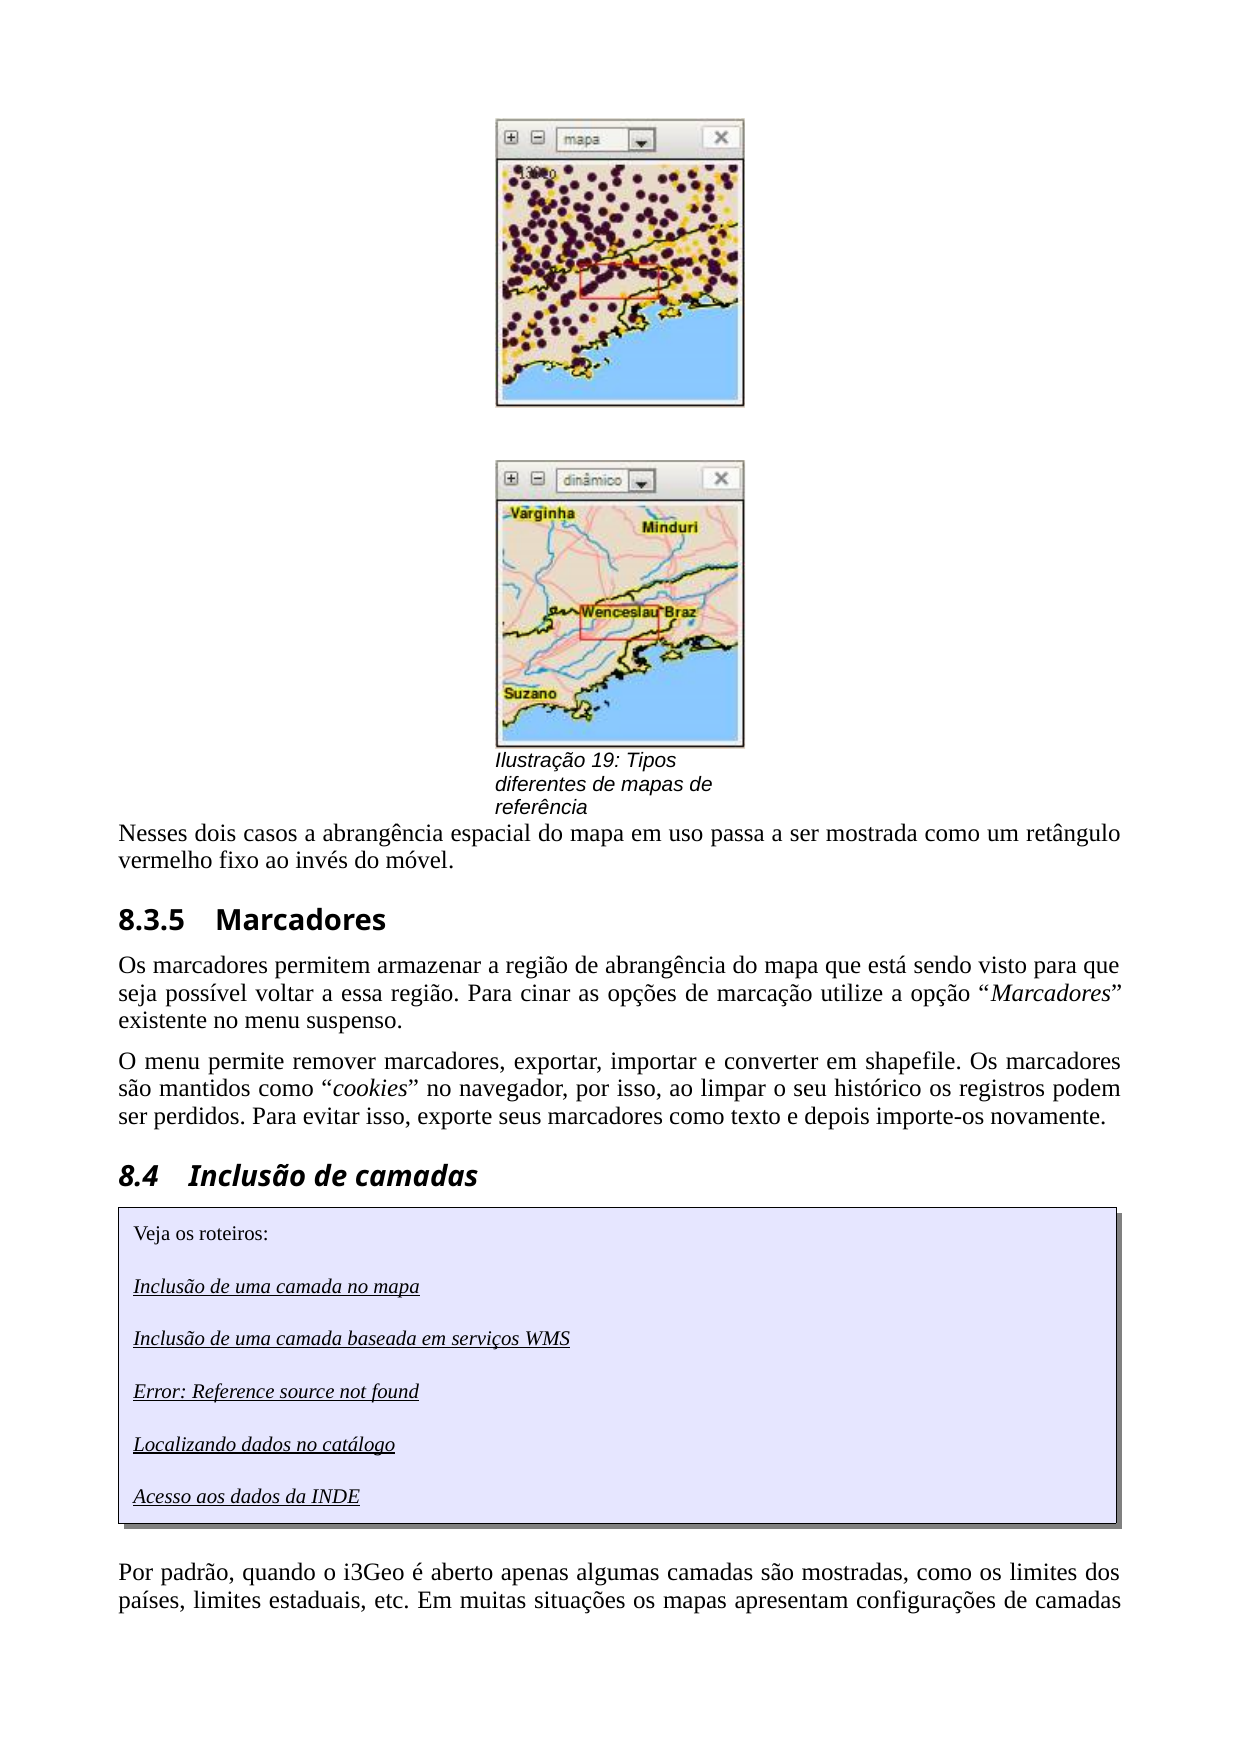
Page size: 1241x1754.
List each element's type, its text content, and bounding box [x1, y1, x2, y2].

picture [495, 118, 745, 408]
text Localizando dados no catálogo [119, 1418, 1116, 1456]
subtitle Inclusão de camadas [118, 1155, 1122, 1195]
text Ilustração 19: Tipos diferentes de mapas de referência [495, 749, 745, 819]
text Por padrão, quando o i3Geo é aberto apenas algumas camadas são mostradas, como os limites dos países, limites estaduais, etc. Em muitas situações os mapas apresentam configurações de camadas [118, 1558, 1122, 1614]
text Acesso aos dados da INDE [119, 1470, 1116, 1523]
text Erro: Origem da referência não encontrada [119, 1365, 1116, 1403]
text Inclusão de uma camada baseada em serviços WMS [119, 1312, 1116, 1350]
picture [495, 460, 746, 749]
text Veja os roteiros: [119, 1208, 1116, 1245]
subtitle Marcadores [118, 899, 1122, 939]
text O menu permite remover marcadores, exportar, importar e converter em shapefile. Os marcadores são mantidos como “cookies” no navegador, por isso, ao limpar o seu histórico os registros podem ser perdidos. Para evitar isso, exporte seus marcadores como texto e depois importe-os novamente. [118, 1047, 1122, 1130]
text Inclusão de uma camada no mapa [119, 1260, 1116, 1298]
text Os marcadores permitem armazenar a região de abrangência do mapa que está sendo visto para que seja possível voltar a essa região. Para cinar as opções de marcação utilize a opção “Marcadores” existente no menu suspenso. [118, 951, 1122, 1034]
text Nesses dois casos a abrangência espacial do mapa em uso passa a ser mostrada como um retângulo vermelho fixo ao invés do móvel. [118, 447, 1122, 874]
